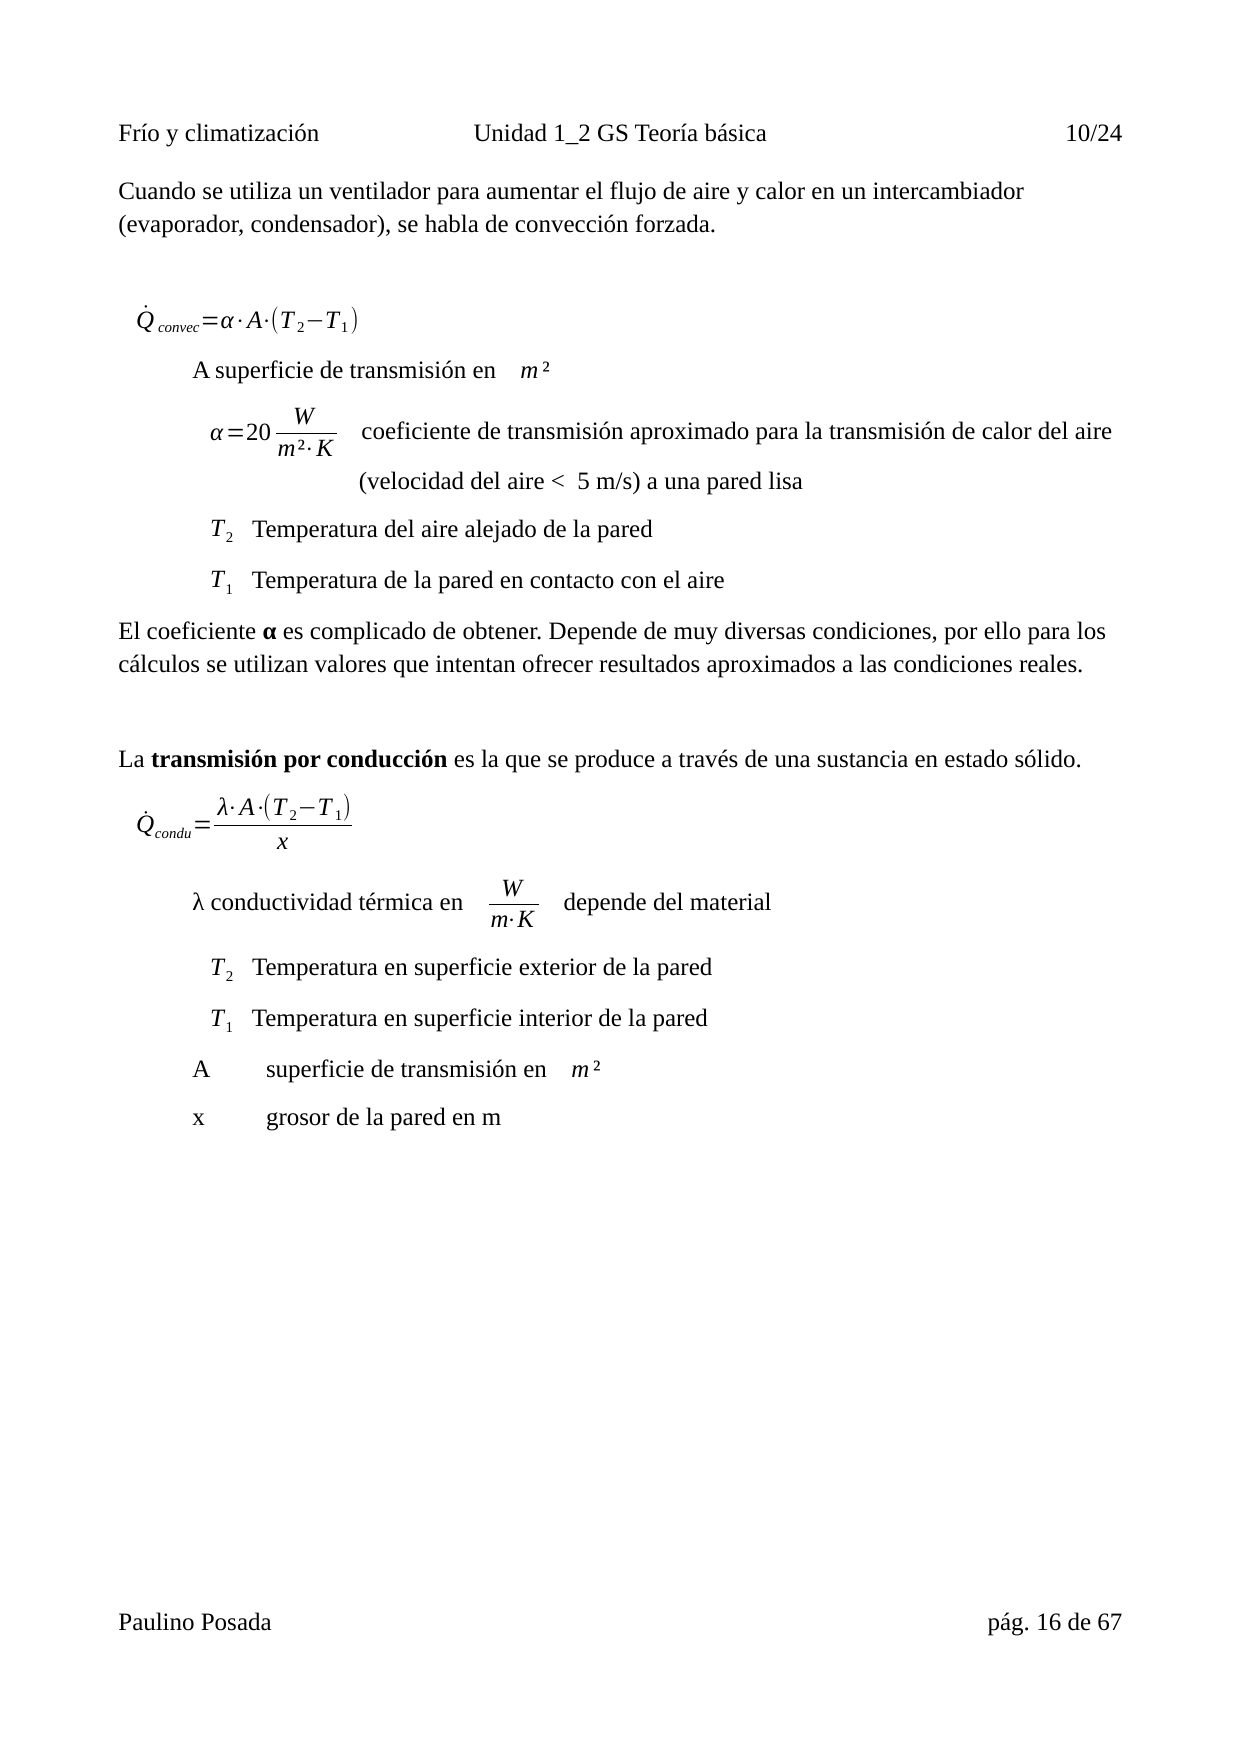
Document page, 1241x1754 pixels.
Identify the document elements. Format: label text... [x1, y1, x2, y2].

text La transmisión por conducción es la que se produce a través de una sustancia en estado sólido. [118, 744, 1122, 773]
text coeficiente de transmisión aproximado para la transmisión de calor del aire (velocidad del aire < 5 m/s) a una pared lisa [118, 403, 1122, 495]
text Temperatura del aire alejado de la pared [118, 514, 1122, 546]
text Temperatura en superficie exterior de la pared [118, 952, 1122, 984]
text x grosor de la pared en m [118, 1102, 1122, 1131]
text A superficie de transmisión en [118, 1054, 1122, 1083]
text A superficie de transmisión en [118, 355, 1122, 384]
text λ conductividad térmica en depende del material [118, 874, 1122, 933]
text Cuando se utiliza un ventilador para aumentar el flujo de aire y calor en un intercambiador (evaporador, condensador), se habla de convección forzada. [118, 176, 1122, 238]
text Temperatura de la pared en contacto con el aire [118, 565, 1122, 597]
text Temperatura en superficie interior de la pared [118, 1003, 1122, 1036]
text El coeficiente α es complicado de obtener. Depende de muy diversas condiciones, por ello para los cálculos se utilizan valores que intentan ofrecer resultados aproximados a las condiciones reales. [118, 616, 1122, 678]
